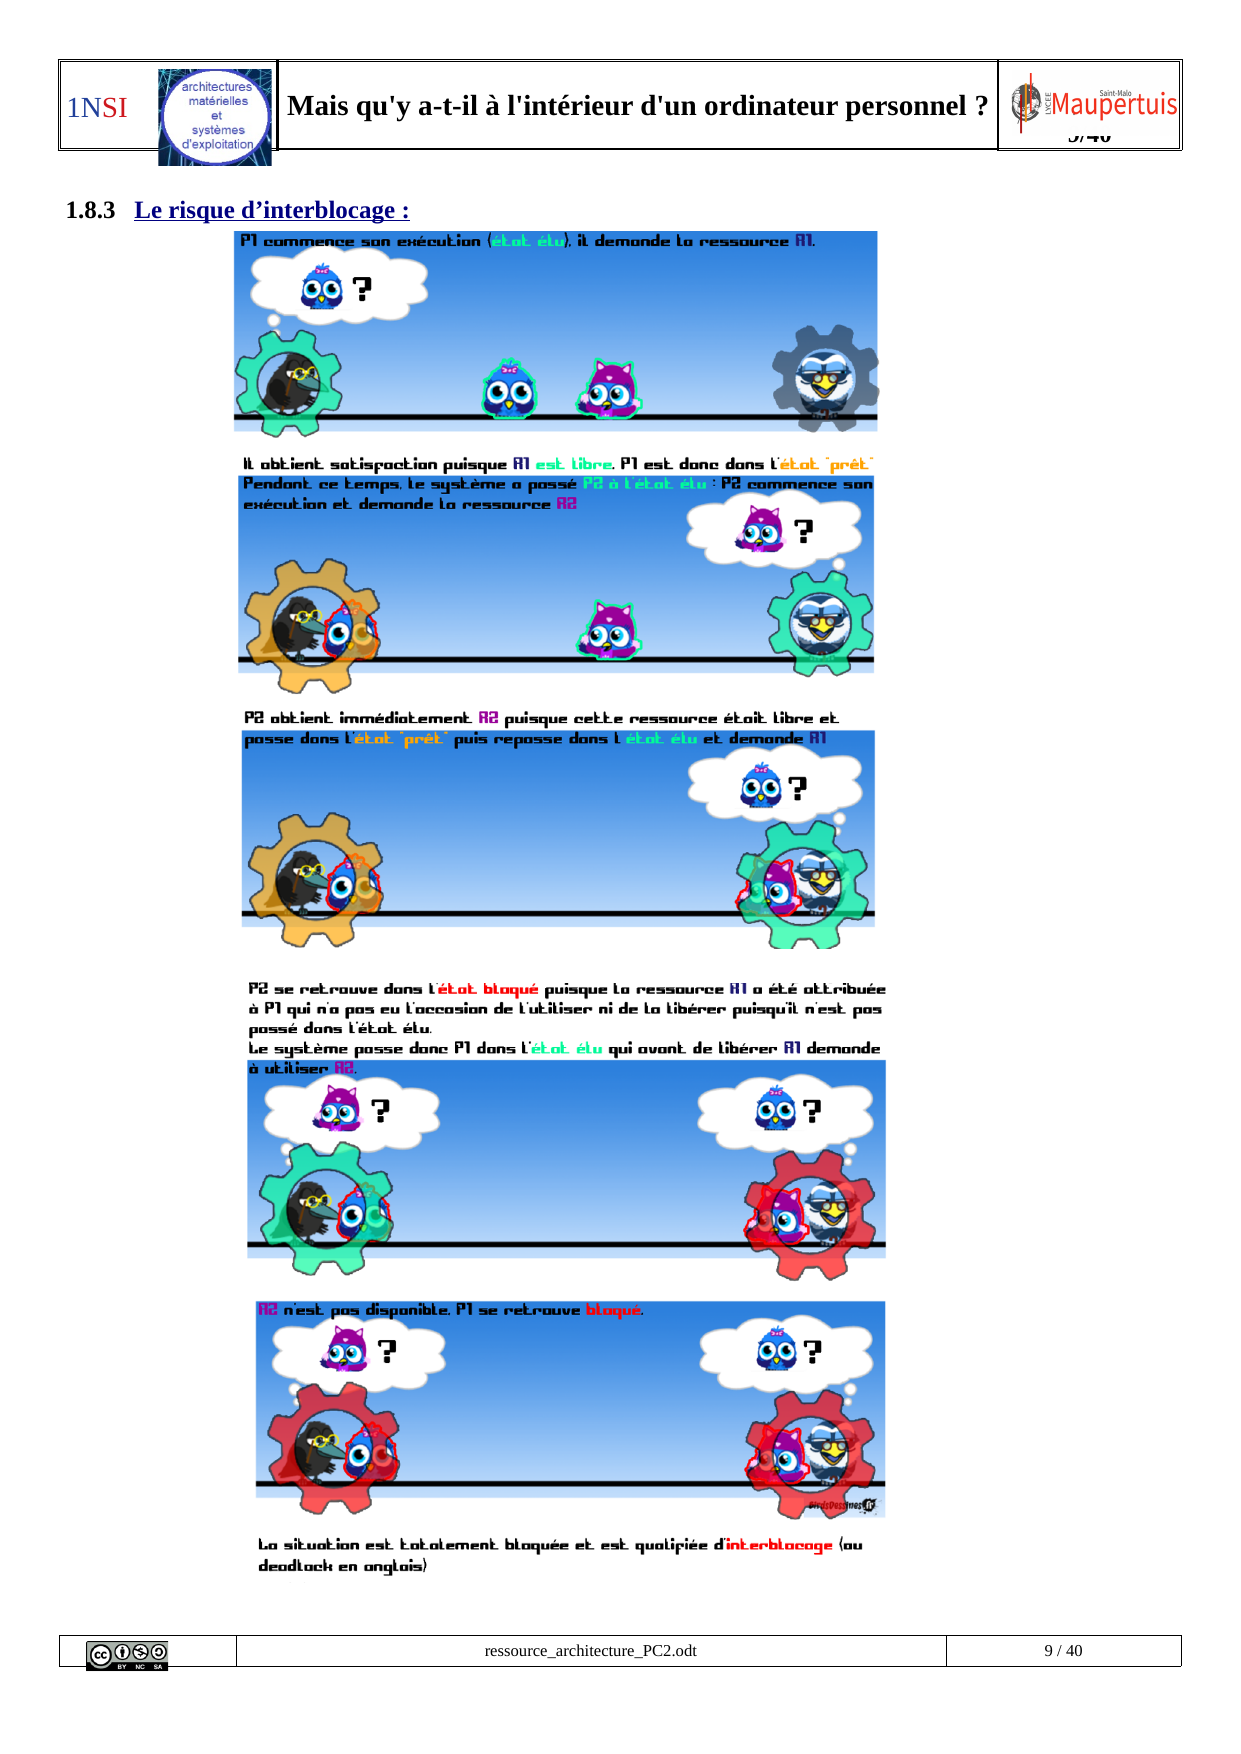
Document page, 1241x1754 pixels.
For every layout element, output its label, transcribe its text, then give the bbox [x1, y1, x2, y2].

picture [245, 980, 890, 1283]
picture [229, 226, 890, 439]
picture [86, 1641, 169, 1672]
subtitle Le risque d’interblocage : [59, 195, 1181, 224]
picture [237, 706, 884, 954]
picture [1011, 70, 1179, 136]
picture [158, 69, 272, 166]
picture [237, 455, 886, 697]
picture [250, 1295, 894, 1583]
